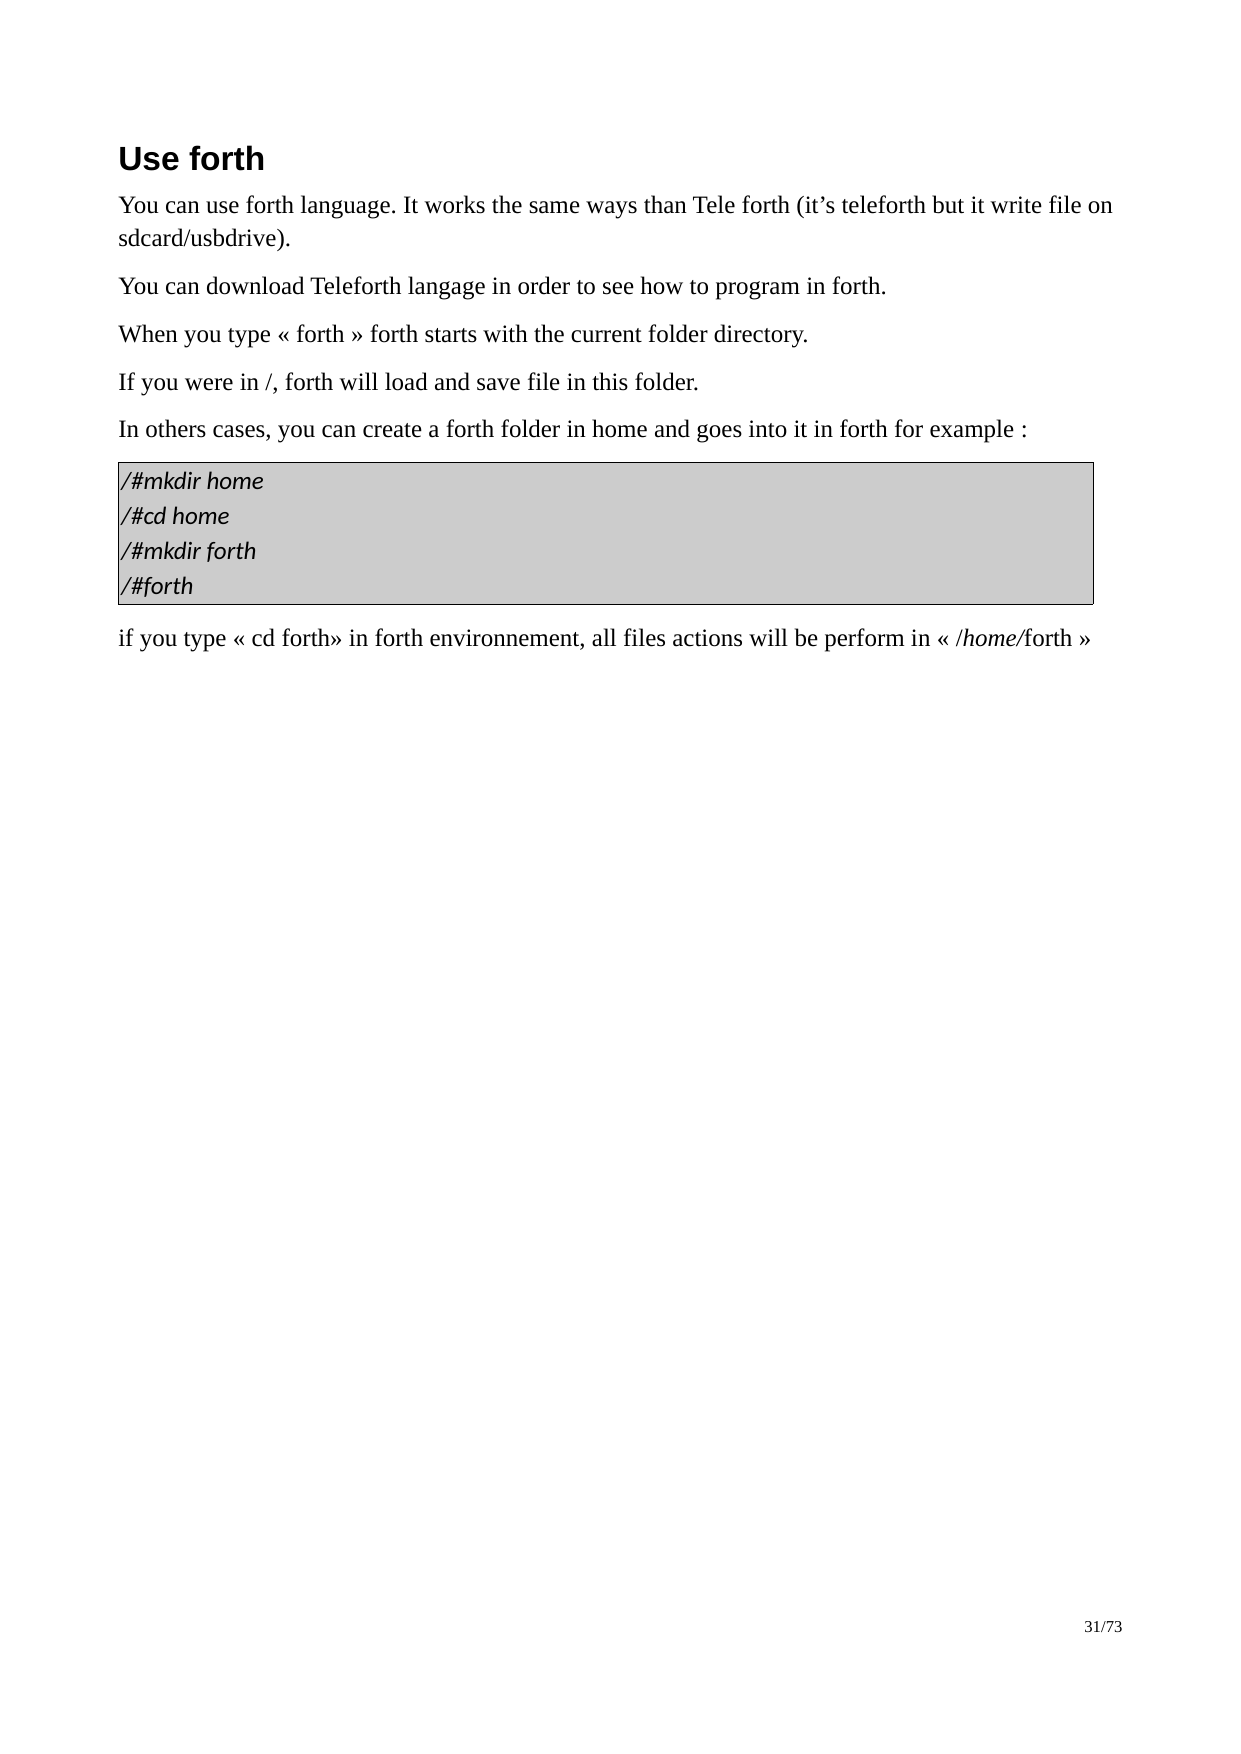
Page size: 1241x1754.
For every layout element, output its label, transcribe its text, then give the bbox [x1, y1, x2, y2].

text if you type « cd forth» in forth environnement, all files actions will be perform in « /home/forth » [118, 623, 1122, 652]
text If you were in /, forth will load and save file in this folder. [118, 367, 1122, 395]
subtitle Use forth [118, 139, 1122, 178]
text You can download Teleforth langage in order to see how to program in forth. [118, 271, 1122, 300]
text /#mkdir home /#cd home /#mkdir forth /#forth [119, 463, 1093, 604]
text You can use forth language. It works the same ways than Tele forth (it’s teleforth but it write file on sdcard/usbdrive). [118, 190, 1122, 252]
text In others cases, you can create a forth folder in home and goes into it in forth for example : [118, 414, 1122, 443]
text When you type « forth » forth starts with the current folder directory. [118, 319, 1122, 347]
